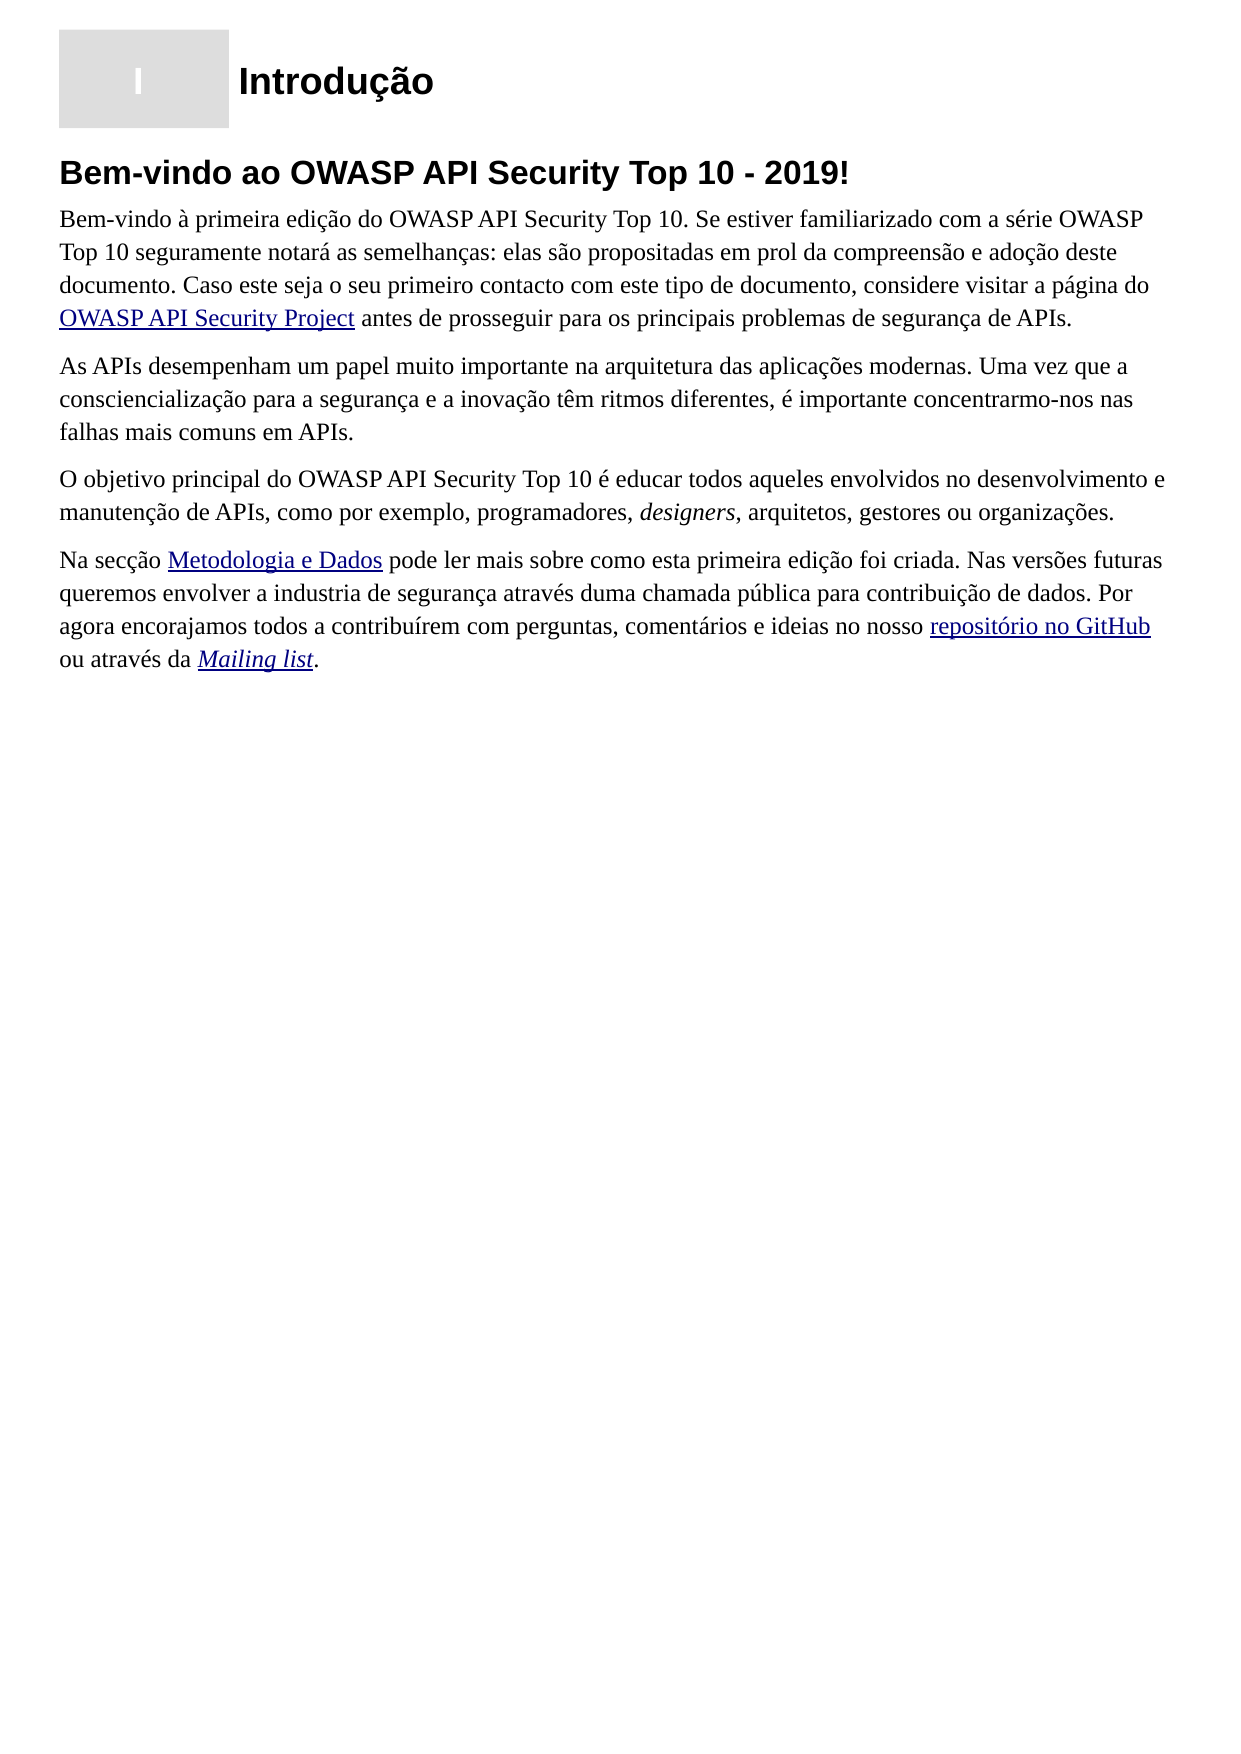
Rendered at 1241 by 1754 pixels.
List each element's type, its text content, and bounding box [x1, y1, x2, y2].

text As APIs desempenham um papel muito importante na arquitetura das aplicações modernas. Uma vez que a consciencialização para a segurança e a inovação têm ritmos diferentes, é importante concentrarmo-nos nas falhas mais comuns em APIs. [59, 351, 1181, 446]
text Bem-vindo à primeira edição do OWASP API Security Top 10. Se estiver familiarizado com a série OWASP Top 10 seguramente notará as semelhanças: elas são propositadas em prol da compreensão e adoção deste documento. Caso este seja o seu primeiro contacto com este tipo de documento, considere visitar a página do OWASP API Security Project antes de prosseguir para os principais problemas de segurança de APIs. [59, 204, 1181, 332]
text Na secção Metodologia e Dados pode ler mais sobre como esta primeira edição foi criada. Nas versões futuras queremos envolver a industria de segurança através duma chamada pública para contribuição de dados. Por agora encorajamos todos a contribuírem com perguntas, comentários e ideias no nosso repositório no GitHub ou através da Mailing list. [59, 545, 1181, 673]
subtitle Bem-vindo ao OWASP API Security Top 10 - 2019! [59, 153, 1181, 192]
text O objetivo principal do OWASP API Security Top 10 é educar todos aqueles envolvidos no desenvolvimento e manutenção de APIs, como por exemplo, programadores, designers, arquitetos, gestores ou organizações. [59, 464, 1181, 526]
